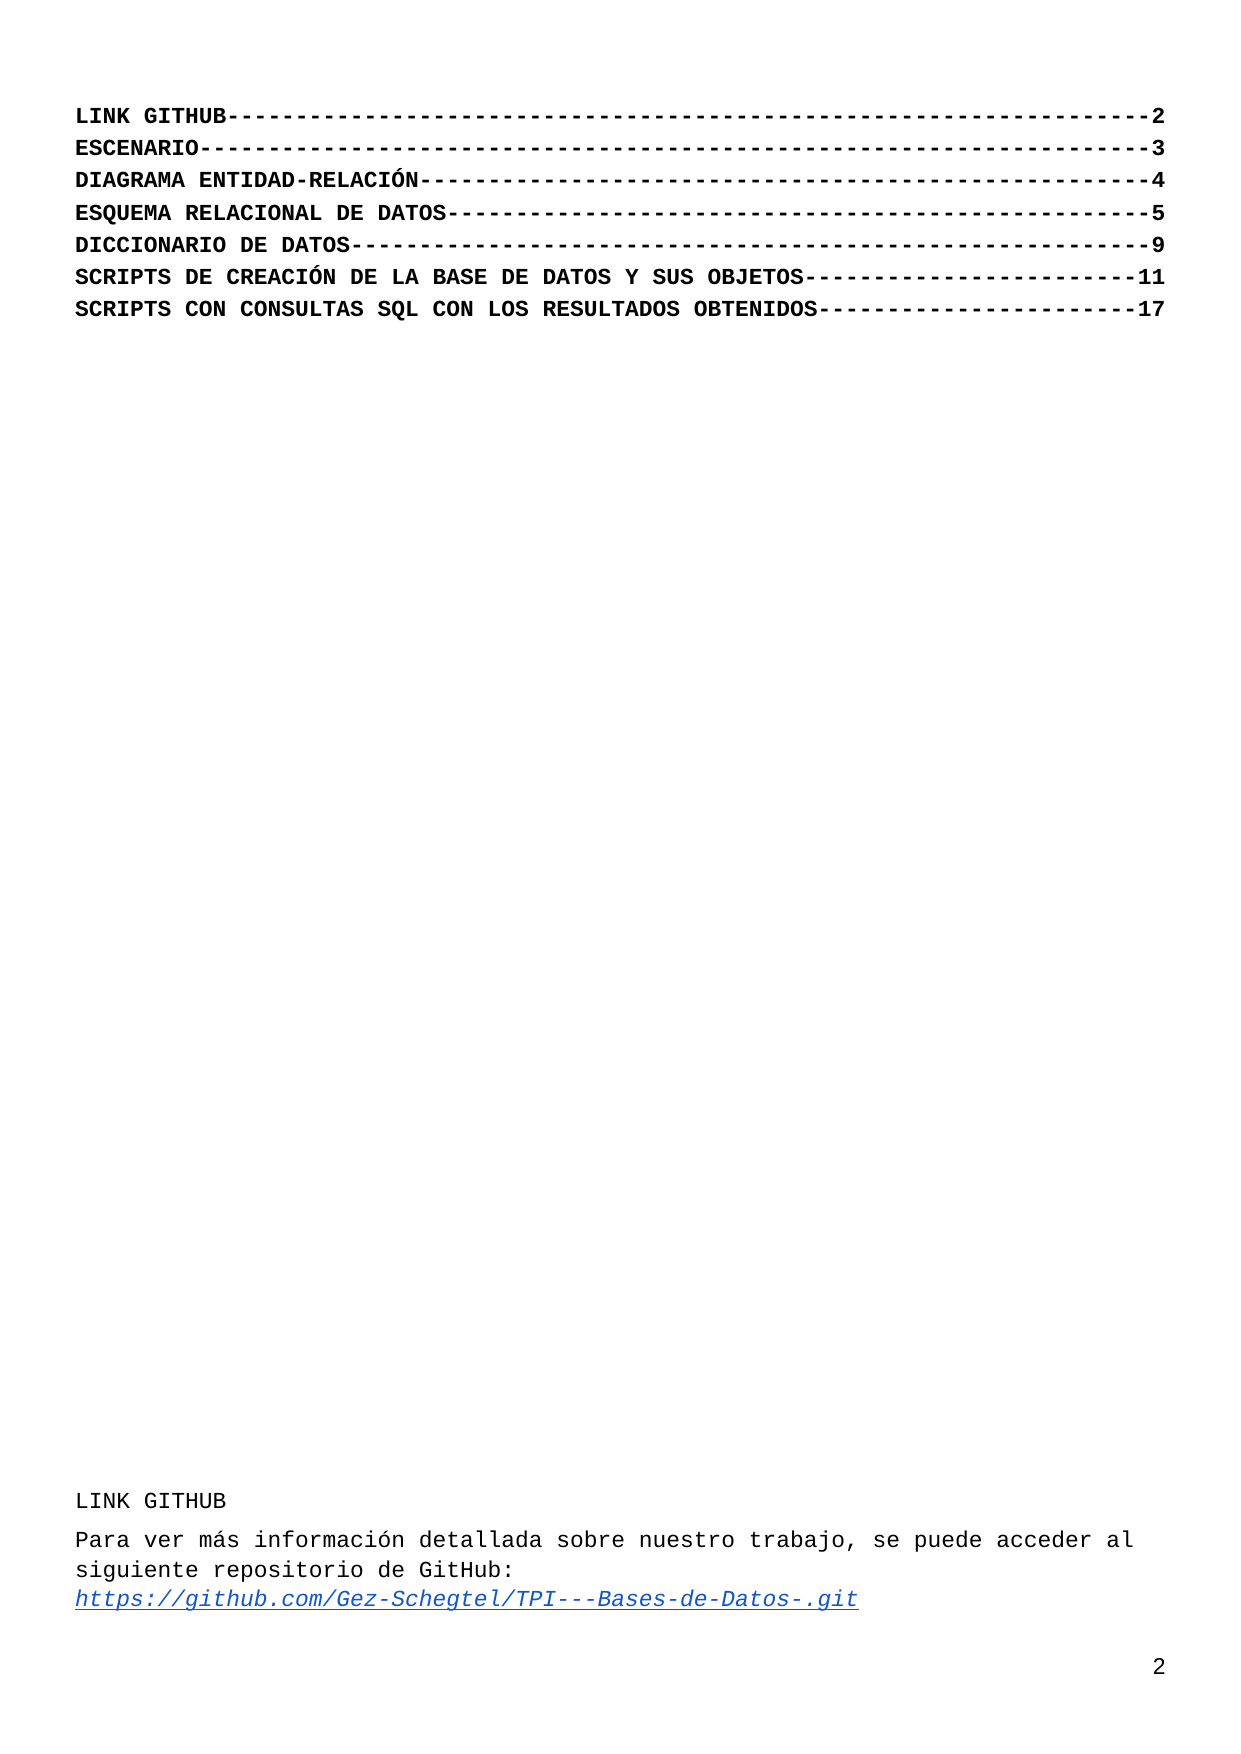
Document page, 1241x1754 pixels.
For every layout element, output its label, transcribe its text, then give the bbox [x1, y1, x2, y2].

text ESCENARIO 3 [75, 137, 1165, 163]
text DICCIONARIO DE DATOS 9 [75, 233, 1165, 259]
text SCRIPTS DE CREACIÓN DE LA BASE DE DATOS Y SUS OBJETOS 11 [75, 265, 1165, 291]
text SCRIPTS CON CONSULTAS SQL CON LOS RESULTADOS OBTENIDOS 17 [75, 298, 1165, 323]
text Para ver más información detallada sobre nuestro trabajo, se puede acceder al siguiente repositorio de GitHub: [75, 1528, 1165, 1584]
text LINK GITHUB 2 [75, 104, 1165, 130]
text https://github.com/Gez-Schegtel/TPI---Bases-de-Datos-.git [75, 1588, 1165, 1614]
text ESQUEMA RELACIONAL DE DATOS 5 [75, 201, 1165, 227]
text DIAGRAMA ENTIDAD-RELACIÓN 4 [75, 169, 1165, 195]
subtitle LINK GITHUB [75, 1490, 1165, 1516]
